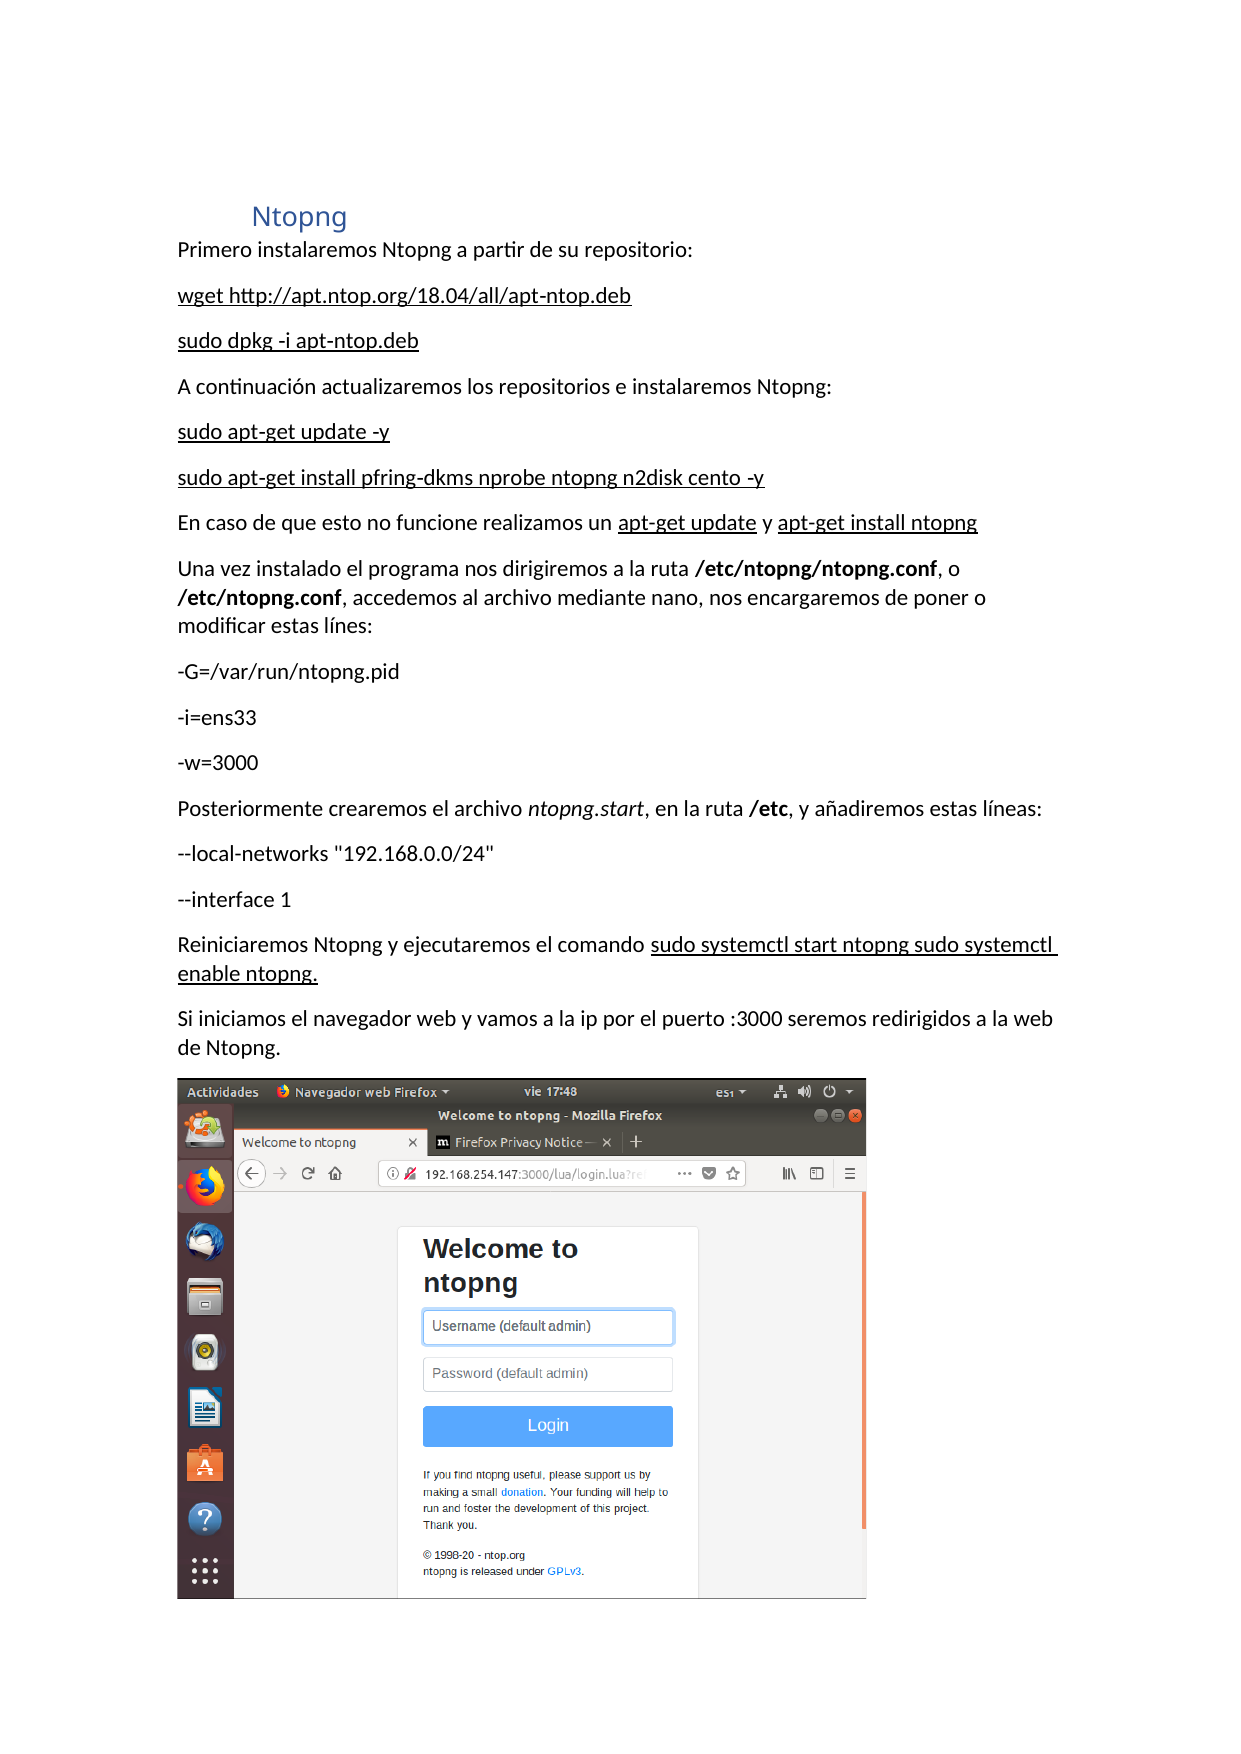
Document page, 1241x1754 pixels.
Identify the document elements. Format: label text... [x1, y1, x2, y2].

text Posteriormente crearemos el archivo ntopng.start, en la ruta /etc, y añadiremos estas líneas: [177, 794, 1063, 822]
text sudo dpkg ‐i apt‐ntop.deb [177, 326, 1063, 354]
text Reiniciaremos Ntopng y ejecutaremos el comando sudo systemctl start ntopng sudo systemctl enable ntopng. [177, 930, 1063, 987]
text En caso de que esto no funcione realizamos un apt-get update y apt-get install ntopng [177, 508, 1063, 536]
subtitle Ntopng [177, 197, 1063, 234]
text sudo apt‐get install pfring‐dkms nprobe ntopng n2disk cento ‐y [177, 463, 1063, 491]
text Si iniciamos el navegador web y vamos a la ip por el puerto :3000 seremos redirigidos a la web de Ntopng. [177, 1004, 1063, 1061]
text --local-networks "192.168.0.0/24" [177, 839, 1063, 867]
text --interface 1 [177, 885, 1063, 913]
text sudo apt‐get update ‐y [177, 417, 1063, 445]
text -G=/var/run/ntopng.pid [177, 657, 1063, 685]
text Una vez instalado el programa nos dirigiremos a la ruta /etc/ntopng/ntopng.conf, o /etc/ntopng.conf, accedemos al archivo mediante nano, nos encargaremos de poner o modificar estas línes: [177, 554, 1063, 639]
text -w=3000 [177, 748, 1063, 776]
text A continuación actualizaremos los repositorios e instalaremos Ntopng: [177, 372, 1063, 400]
text -i=ens33 [177, 703, 1063, 731]
text wget http://apt.ntop.org/18.04/all/apt‐ntop.deb [177, 281, 1063, 309]
text Primero instalaremos Ntopng a partir de su repositorio: [177, 235, 1063, 263]
